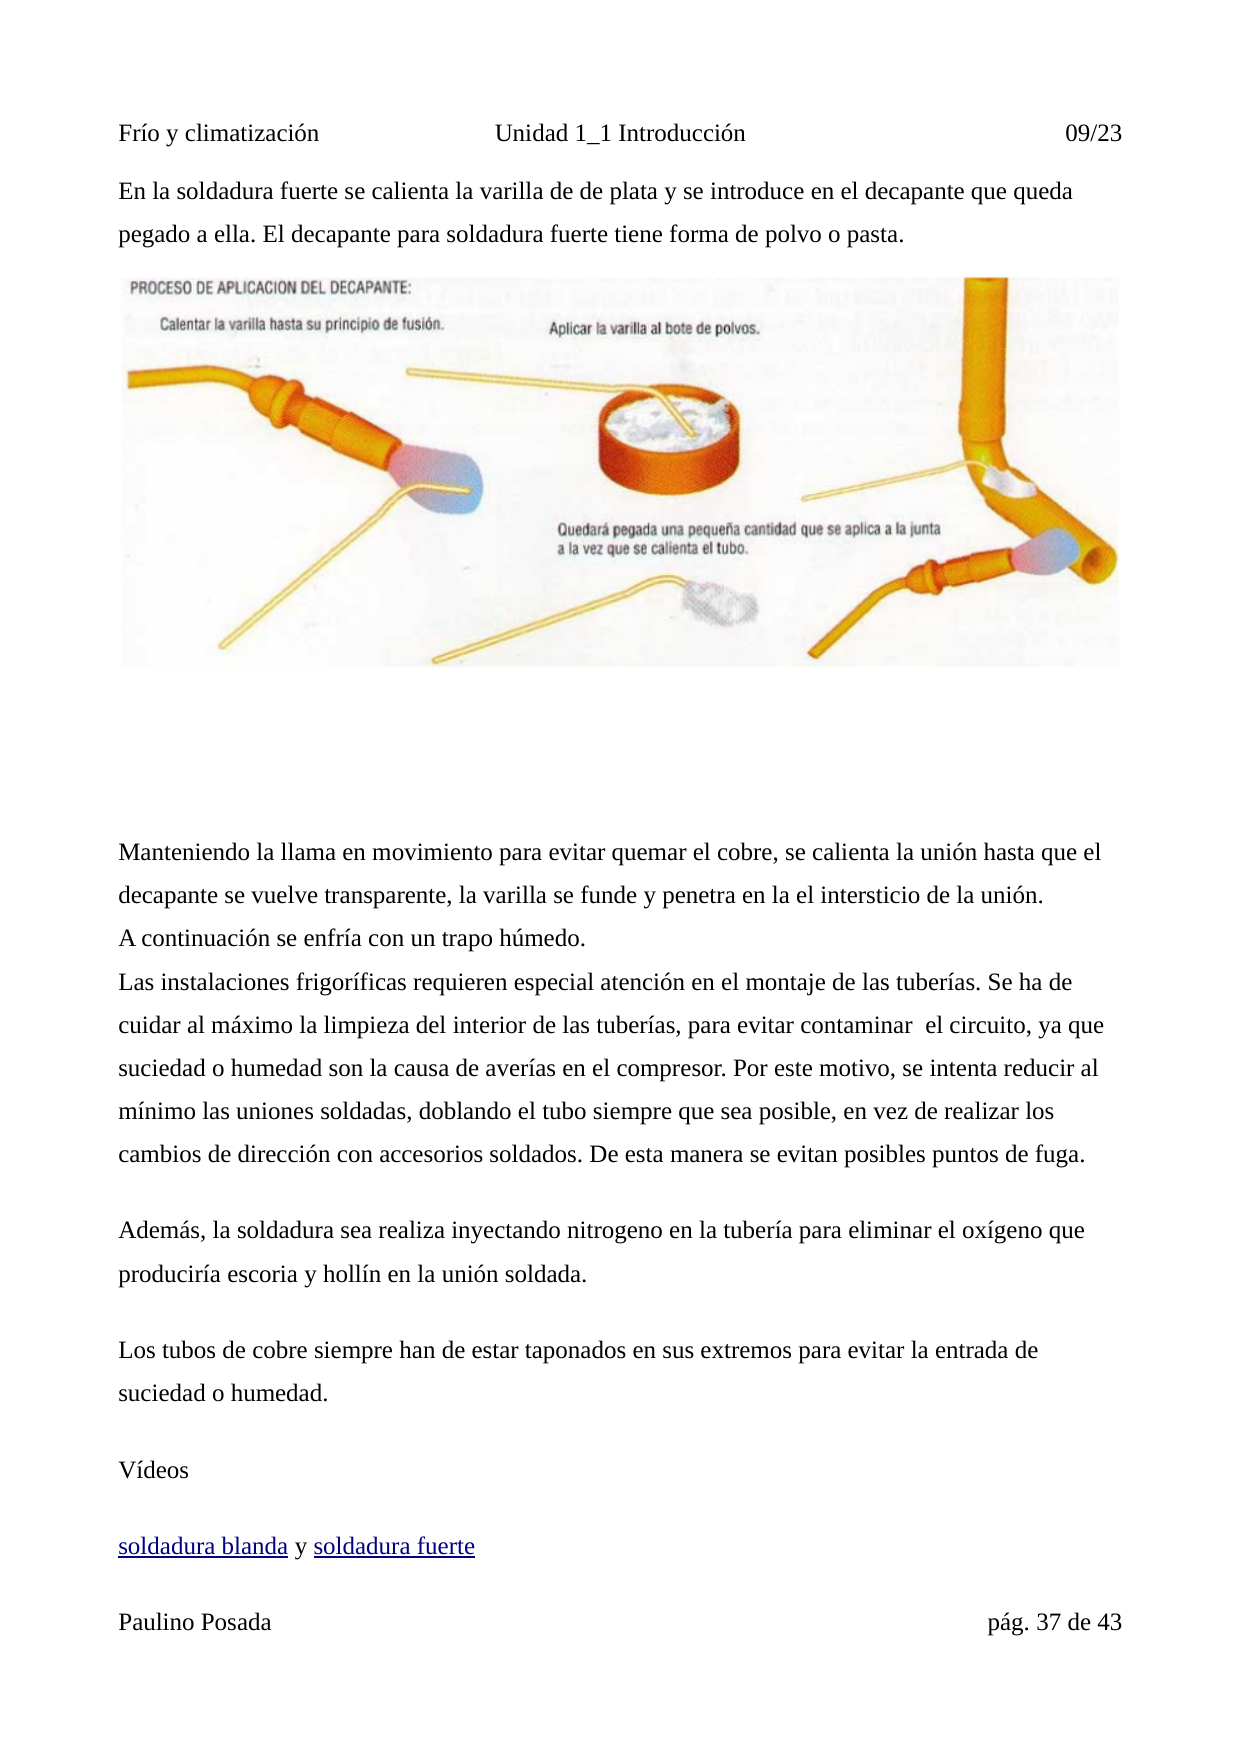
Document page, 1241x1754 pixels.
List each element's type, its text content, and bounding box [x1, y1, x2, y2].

text Además, la soldadura sea realiza inyectando nitrogeno en la tubería para eliminar el oxígeno que produciría escoria y hollín en la unión soldada. [118, 1216, 1122, 1287]
picture [118, 275, 1123, 670]
text Manteniendo la llama en movimiento para evitar quemar el cobre, se calienta la unión hasta que el decapante se vuelve transparente, la varilla se funde y penetra en la el intersticio de la unión. A continuación se enfría con un trapo húmedo. Las instalaciones frigoríficas requieren especial atención en el montaje de las tuberías. Se ha de cuidar al máximo la limpieza del interior de las tuberías, para evitar contaminar el circuito, ya que suciedad o humedad son la causa de averías en el compresor. Por este motivo, se intenta reducir al mínimo las uniones soldadas, doblando el tubo siempre que sea posible, en vez de realizar los cambios de dirección con accesorios soldados. De esta manera se evitan posibles puntos de fuga. [118, 837, 1122, 1168]
text Vídeos [118, 1455, 1122, 1483]
text soldadura blanda y soldadura fuerte [118, 1531, 1122, 1560]
text Los tubos de cobre siempre han de estar taponados en sus extremos para evitar la entrada de suciedad o humedad. [118, 1335, 1122, 1407]
text En la soldadura fuerte se calienta la varilla de de plata y se introduce en el decapante que queda pegado a ella. El decapante para soldadura fuerte tiene forma de polvo o pasta. [118, 176, 1122, 248]
